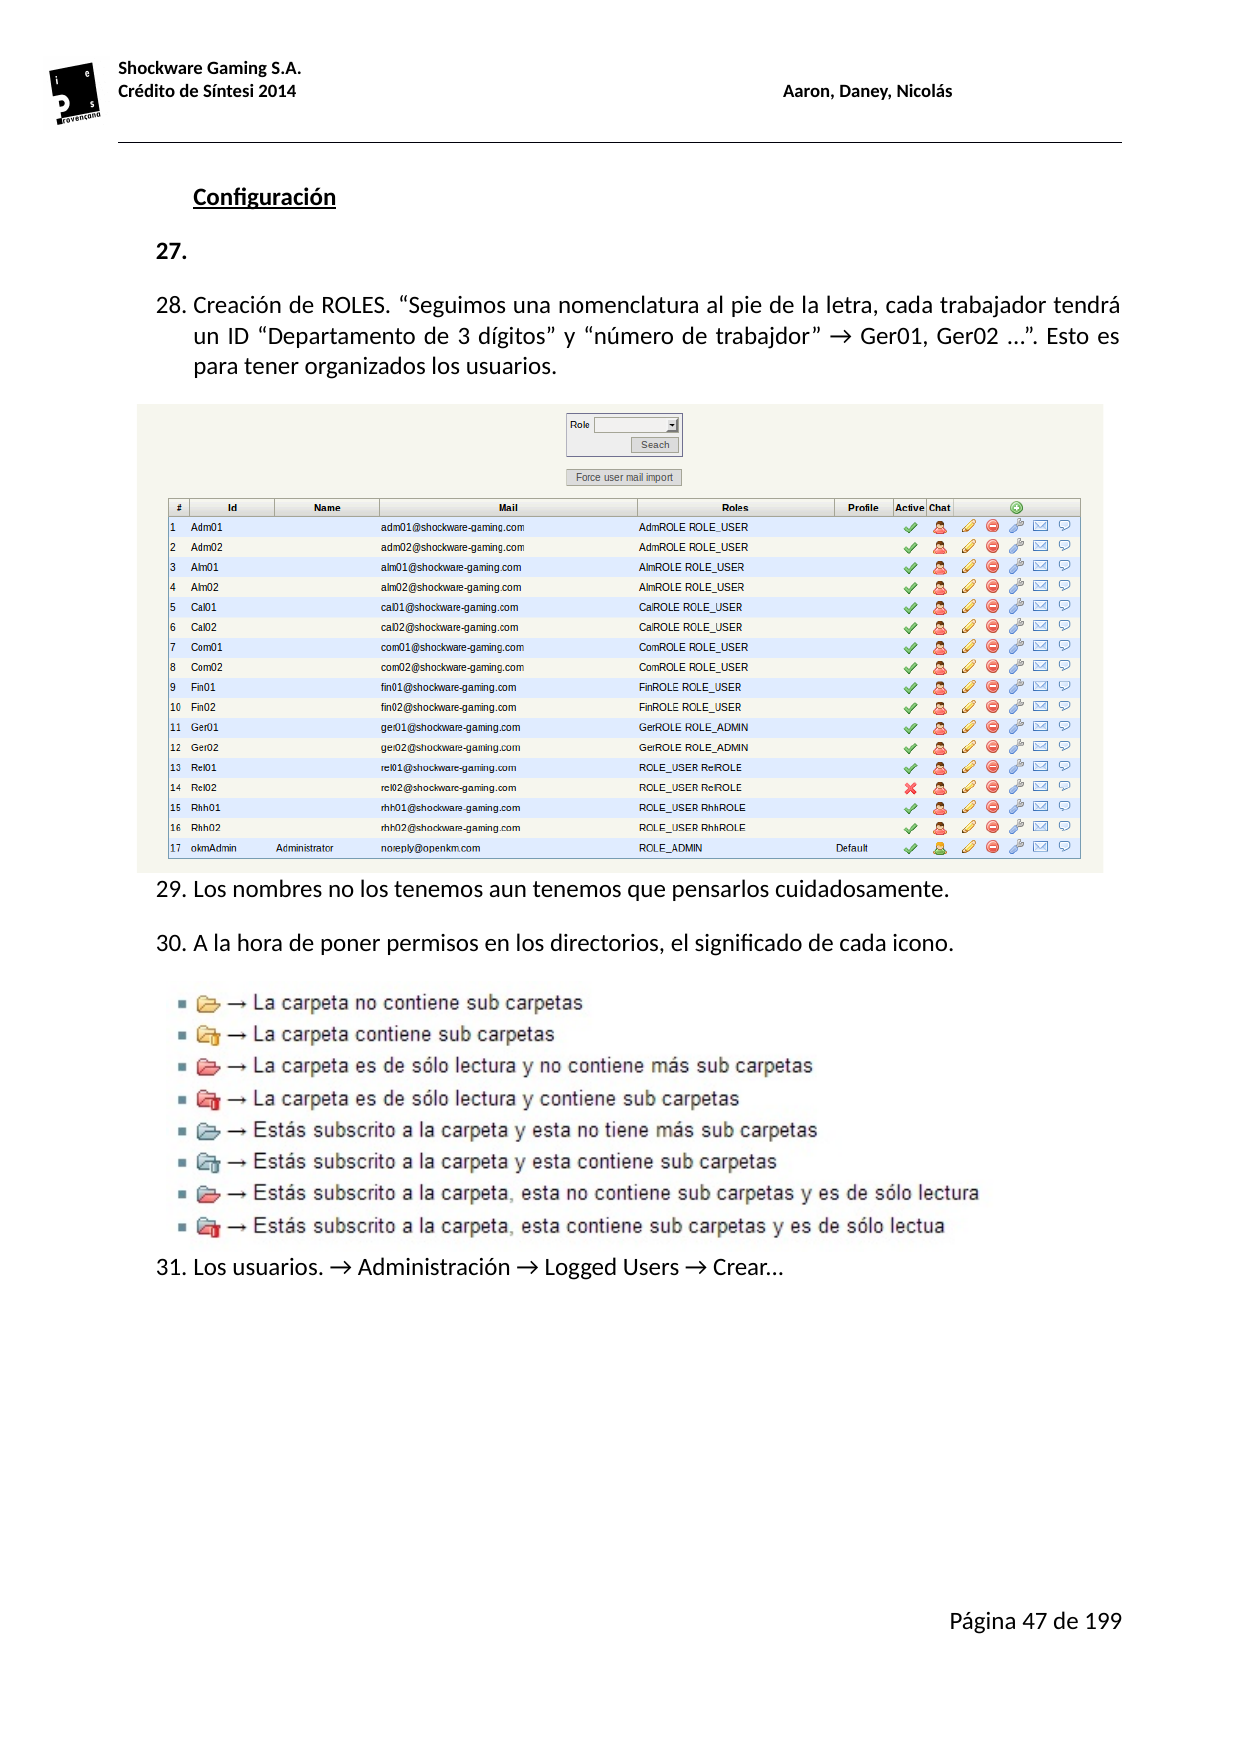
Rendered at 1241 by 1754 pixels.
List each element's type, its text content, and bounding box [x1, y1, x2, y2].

list Los nombres no los tenemos aun tenemos que pensarlos cuidadosamente. [156, 404, 1122, 903]
list Creación de ROLES. “Seguimos una nomenclatura al pie de la letra, cada trabajador tendrá un ID “Departamento de 3 dígitos” y “número de trabajdor” → Ger01, Ger02 ...”. Esto es para tener organizados los usuarios. [156, 289, 1122, 381]
list Los usuarios. → Administración → Logged Users → Crear... [156, 981, 1122, 1282]
picture [166, 981, 1074, 1252]
picture [43, 56, 110, 130]
list A la hora de poner permisos en los directorios, el significado de cada icono. [156, 927, 1122, 957]
picture [136, 404, 1104, 873]
list Configuración [156, 181, 1122, 212]
